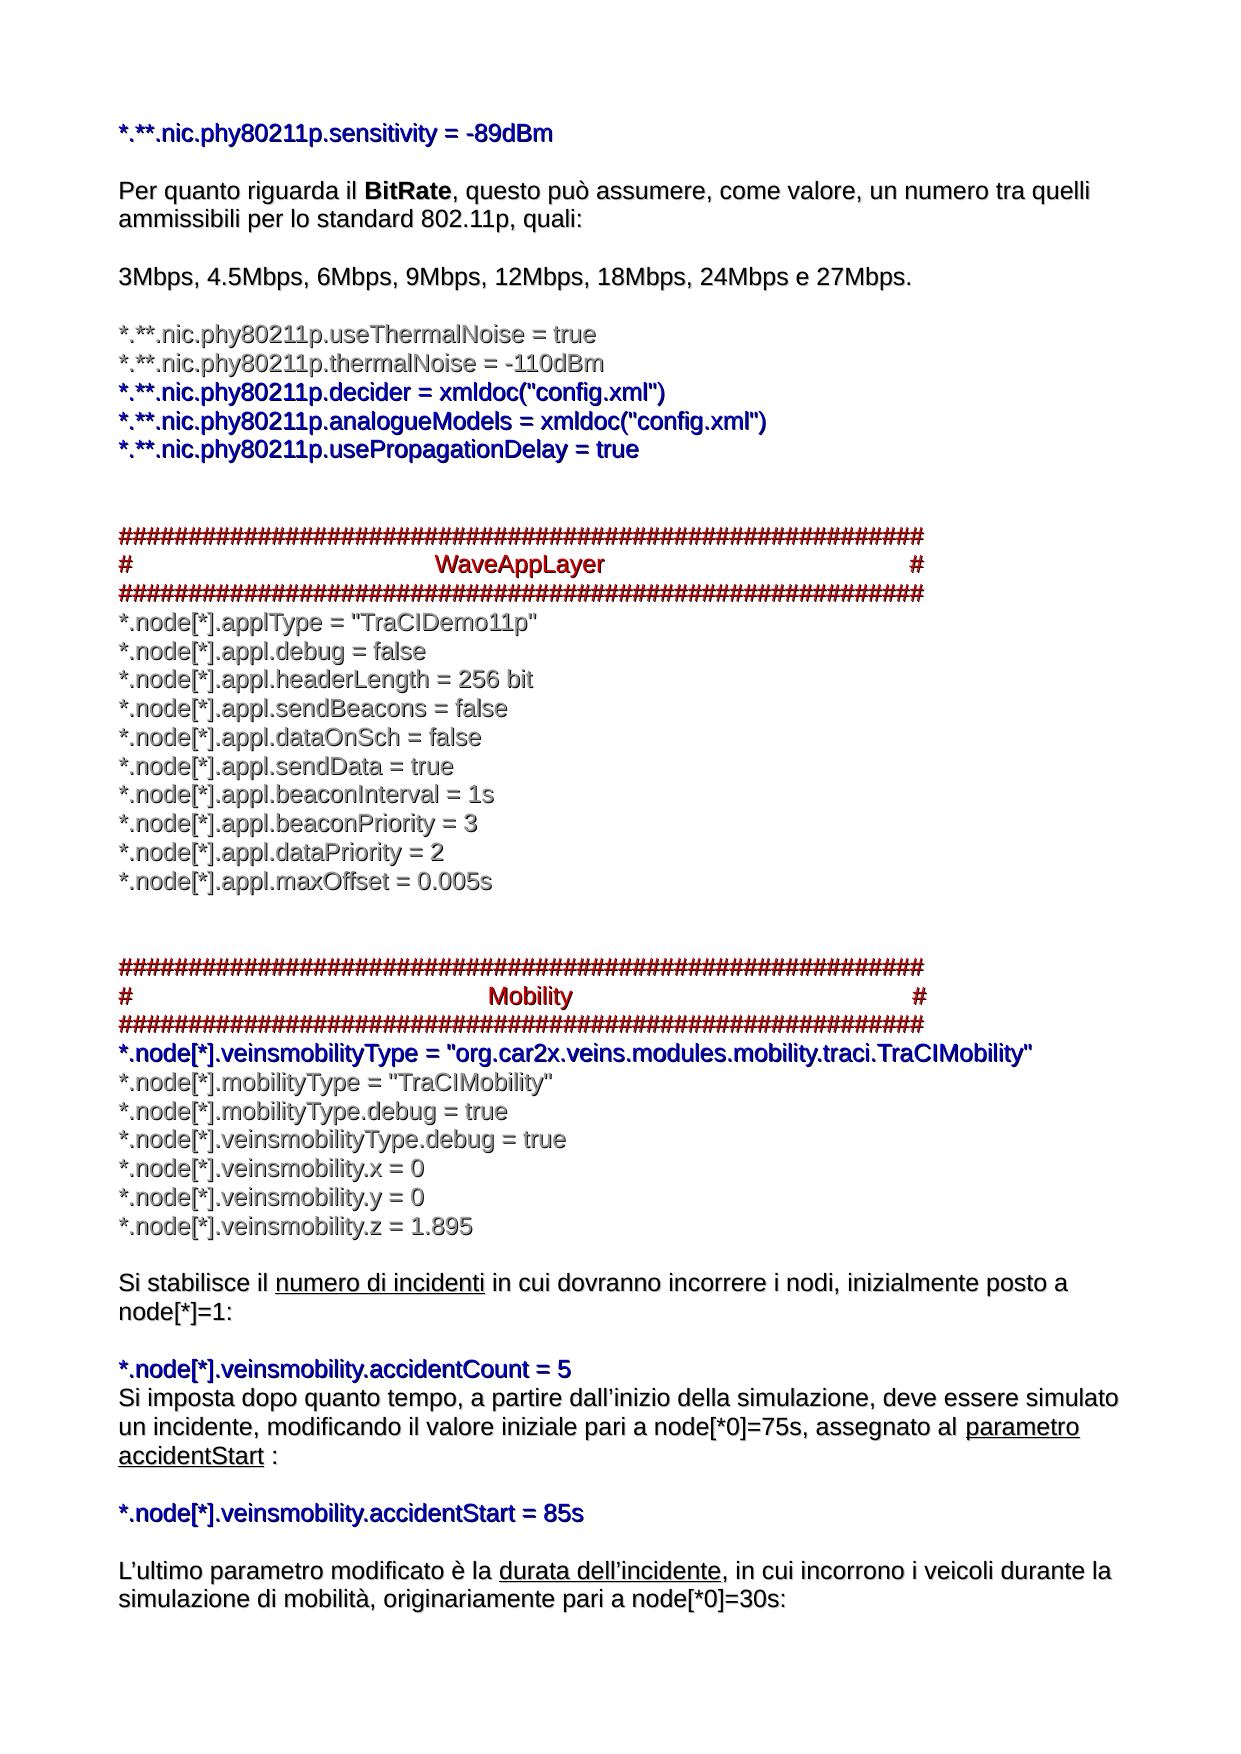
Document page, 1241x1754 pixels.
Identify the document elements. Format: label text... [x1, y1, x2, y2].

text Si imposta dopo quanto tempo, a partire dall’inizio della simulazione, deve essere simulato un incidente, modificando il valore iniziale pari a node[*0]=75s, assegnato al parametro accidentStart : [118, 1383, 1122, 1469]
text 3Mbps, 4.5Mbps, 6Mbps, 9Mbps, 12Mbps, 18Mbps, 24Mbps e 27Mbps. [118, 262, 1122, 291]
text *.node[*].veinsmobilityType = "org.car2x.veins.modules.mobility.traci.TraCIMobility" [118, 1038, 1122, 1067]
text *.node[*].veinsmobility.accidentCount = 5 [118, 1354, 1122, 1383]
text *.node[*].appl.sendBeacons = false [118, 693, 1122, 722]
text L’ultimo parametro modificato è la durata dell’incidente, in cui incorrono i veicoli durante la simulazione di mobilità, originariamente pari a node[*0]=30s: [118, 1556, 1122, 1613]
text Si stabilisce il numero di incidenti in cui dovranno incorrere i nodi, inizialmente posto a node[*]=1: [118, 1268, 1122, 1326]
text *.node[*].veinsmobility.y = 0 [118, 1182, 1122, 1211]
text *.**.nic.phy80211p.useThermalNoise = true [118, 319, 1122, 348]
text *.node[*].veinsmobility.accidentStart = 85s [118, 1498, 1122, 1527]
text *.**.nic.phy80211p.usePropagationDelay = true [118, 434, 1122, 463]
text *.node[*].applType = "TraCIDemo11p" [118, 607, 1122, 636]
text # WaveAppLayer # [118, 549, 1122, 578]
text *.node[*].veinsmobilityType.debug = true [118, 1124, 1122, 1153]
text *.node[*].appl.sendData = true [118, 751, 1122, 779]
text *.node[*].appl.maxOffset = 0.005s [118, 866, 1122, 894]
text *.node[*].appl.dataPriority = 2 [118, 837, 1122, 866]
text *.node[*].mobilityType = "TraCIMobility" [118, 1067, 1122, 1096]
text ########################################################## [118, 521, 1122, 549]
text *.node[*].appl.dataOnSch = false [118, 722, 1122, 751]
text *.node[*].mobilityType.debug = true [118, 1096, 1122, 1124]
text *.**.nic.phy80211p.thermalNoise = -110dBm [118, 348, 1122, 377]
text *.node[*].appl.beaconInterval = 1s [118, 779, 1122, 808]
text *.**.nic.phy80211p.decider = xmldoc("config.xml") [118, 377, 1122, 406]
text *.**.nic.phy80211p.sensitivity = -89dBm [118, 118, 1122, 147]
text *.node[*].appl.debug = false [118, 636, 1122, 664]
text # Mobility # [118, 981, 1122, 1009]
text ########################################################## [118, 952, 1122, 981]
text ########################################################## [118, 578, 1122, 607]
text *.node[*].veinsmobility.x = 0 [118, 1153, 1122, 1182]
text *.node[*].veinsmobility.z = 1.895 [118, 1211, 1122, 1239]
text Per quanto riguarda il BitRate, questo può assumere, come valore, un numero tra quelli ammissibili per lo standard 802.11p, quali: [118, 176, 1122, 233]
text *.node[*].appl.headerLength = 256 bit [118, 664, 1122, 693]
text *.node[*].appl.beaconPriority = 3 [118, 808, 1122, 837]
text *.**.nic.phy80211p.analogueModels = xmldoc("config.xml") [118, 406, 1122, 434]
text ########################################################## [118, 1009, 1122, 1038]
